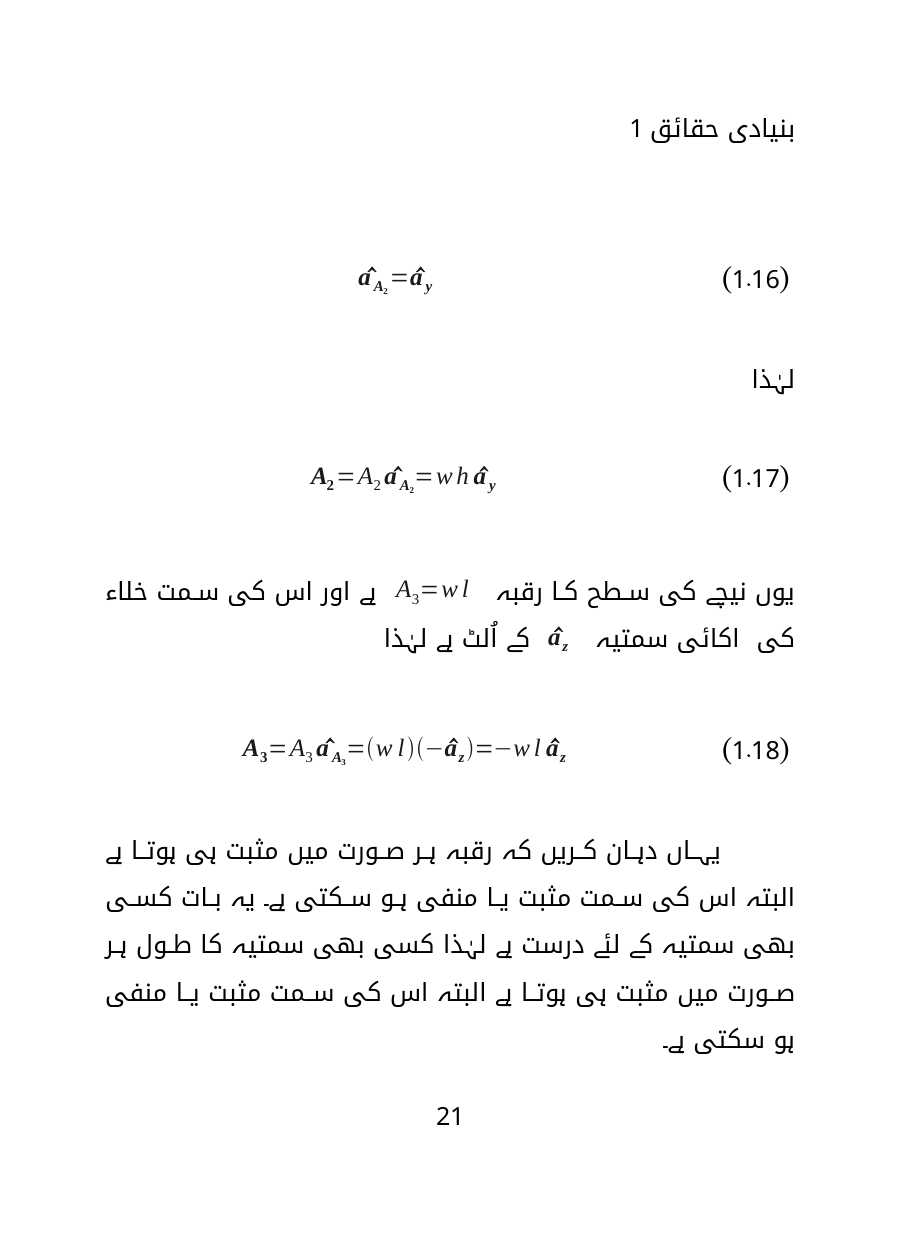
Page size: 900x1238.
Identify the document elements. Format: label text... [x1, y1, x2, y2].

table_header [105, 251, 694, 322]
text یوں نیچے کی سطح کا رقبہ ہے اور اس کی سمت خلاء کی اکائی سمتیہ کے اُلٹ ہے لہٰذا [105, 568, 795, 663]
text یہاں دہان کریں کہ رقبہ ہر صورت میں مثبت ہی ہوتا ہے البتہ اس کی سمت مثبت یا منفی ہو سکتی ہے۔ یہ بات کسی بھی سمتیہ کے لئے درست ہے لہٰذا کسی بھی سمتیہ کا طول ہر صورت میں مثبت ہی ہوتا ہے البتہ اس کی سمت مثبت یا منفی ہو سکتی ہے۔ [105, 827, 795, 1064]
text لہٰذا [105, 356, 795, 403]
table_header [105, 450, 689, 521]
table_header [105, 722, 692, 793]
table_header (1.16) [694, 251, 795, 322]
table_header (1.18) [693, 722, 795, 793]
table_header (1.17) [689, 450, 795, 521]
